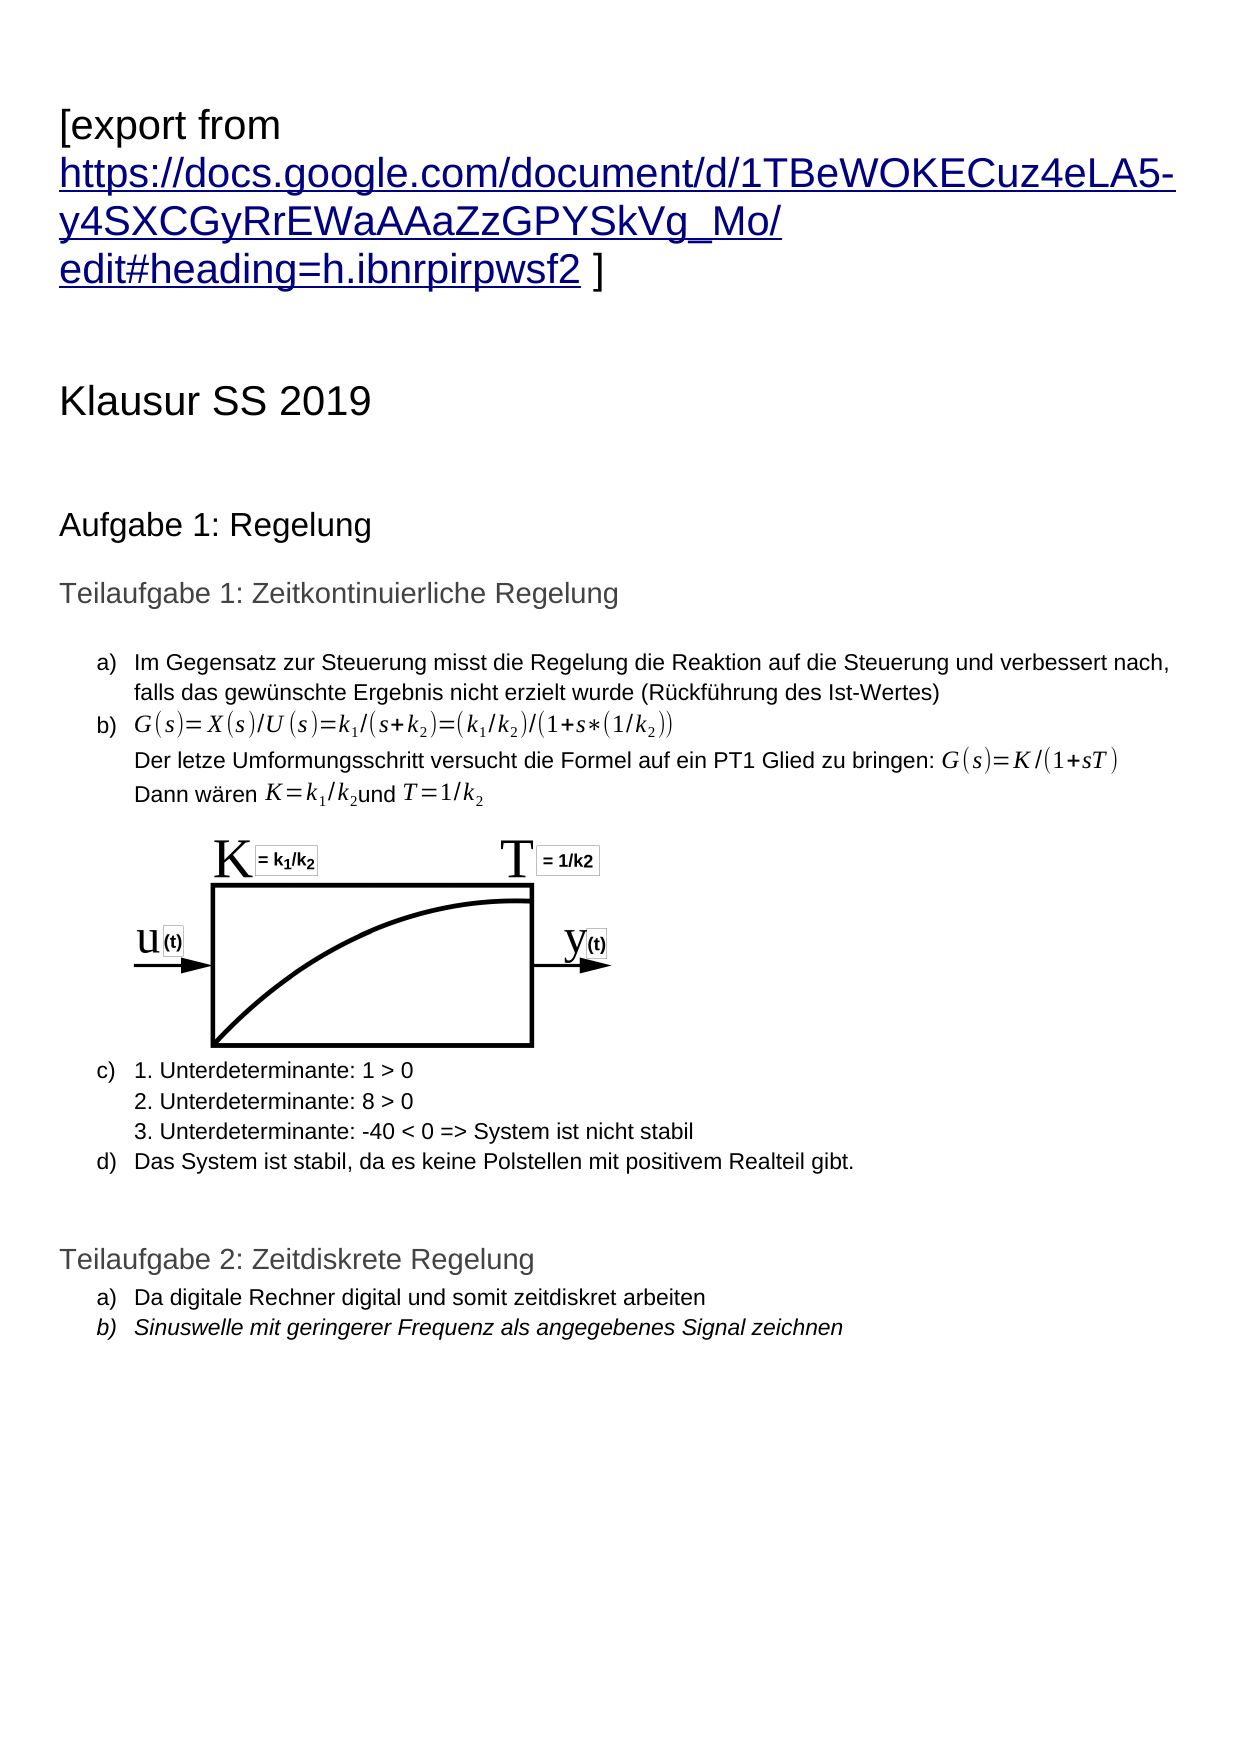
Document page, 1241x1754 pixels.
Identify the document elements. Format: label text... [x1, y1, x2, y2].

subtitle Klausur SS 2019 [59, 377, 1181, 424]
subtitle Teilaufgabe 1: Zeitkontinuierliche Regelung [59, 577, 1181, 610]
list 1. Unterdeterminante: 1 > 0 2. Unterdeterminante: 8 > 0 3. Unterdeterminante: -40 < 0 => System ist nicht stabil [96, 1057, 1181, 1144]
subtitle Teilaufgabe 2: Zeitdiskrete Regelung [59, 1242, 1181, 1275]
list Im Gegensatz zur Steuerung misst die Regelung die Reaktion auf die Steuerung und verbessert nach, falls das gewünschte Ergebnis nicht erzielt wurde (Rückführung des Ist-Wertes) [96, 649, 1181, 705]
list Sinuswelle mit geringerer Frequenz als angegebenes Signal zeichnen [96, 1314, 1181, 1340]
picture [133, 813, 612, 1054]
list Da digitale Rechner digital und somit zeitdiskret arbeiten [96, 1284, 1181, 1310]
subtitle Aufgabe 1: Regelung [59, 505, 1181, 543]
subtitle [export from https://docs.google.com/document/d/1TBeWOKECuz4eLA5-y4SXCGyRrEWaAAaZzGPYSkVg_Mo/edit#heading=h.ibnrpirpwsf2 ] [59, 101, 1181, 292]
list Der letze Umformungsschritt versucht die Formel auf ein PT1 Glied zu bringen: Dann wären und [96, 709, 1181, 810]
list Das System ist stabil, da es keine Polstellen mit positivem Realteil gibt. [96, 1148, 1181, 1174]
